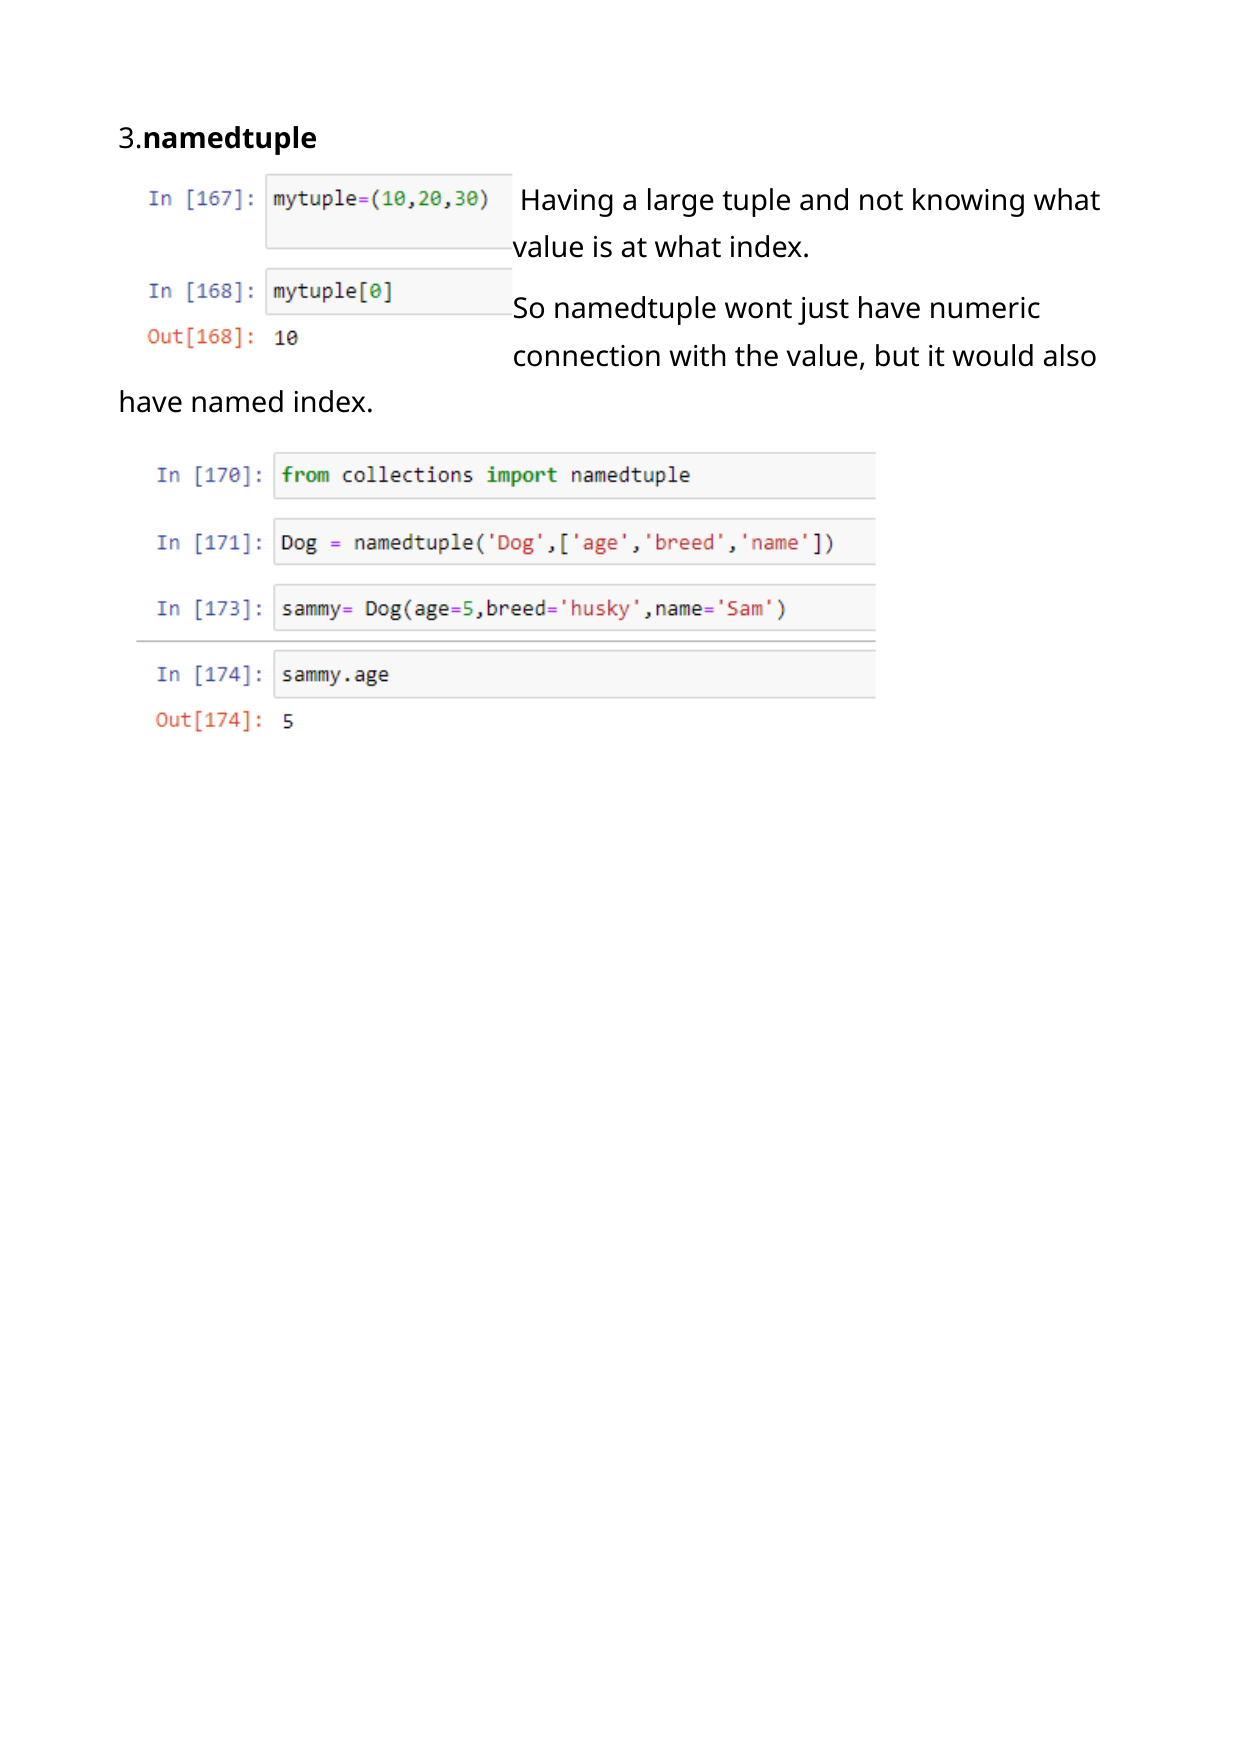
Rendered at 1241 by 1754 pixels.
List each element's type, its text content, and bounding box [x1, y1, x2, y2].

text [118, 180, 134, 266]
text Having a large tuple and not knowing what value is at what index. [513, 180, 1122, 266]
text 3.namedtuple [118, 118, 1122, 157]
picture [134, 171, 513, 364]
text So namedtuple wont just have numeric connection with the value, but it would also have named index. [118, 288, 1122, 421]
picture [136, 443, 876, 738]
